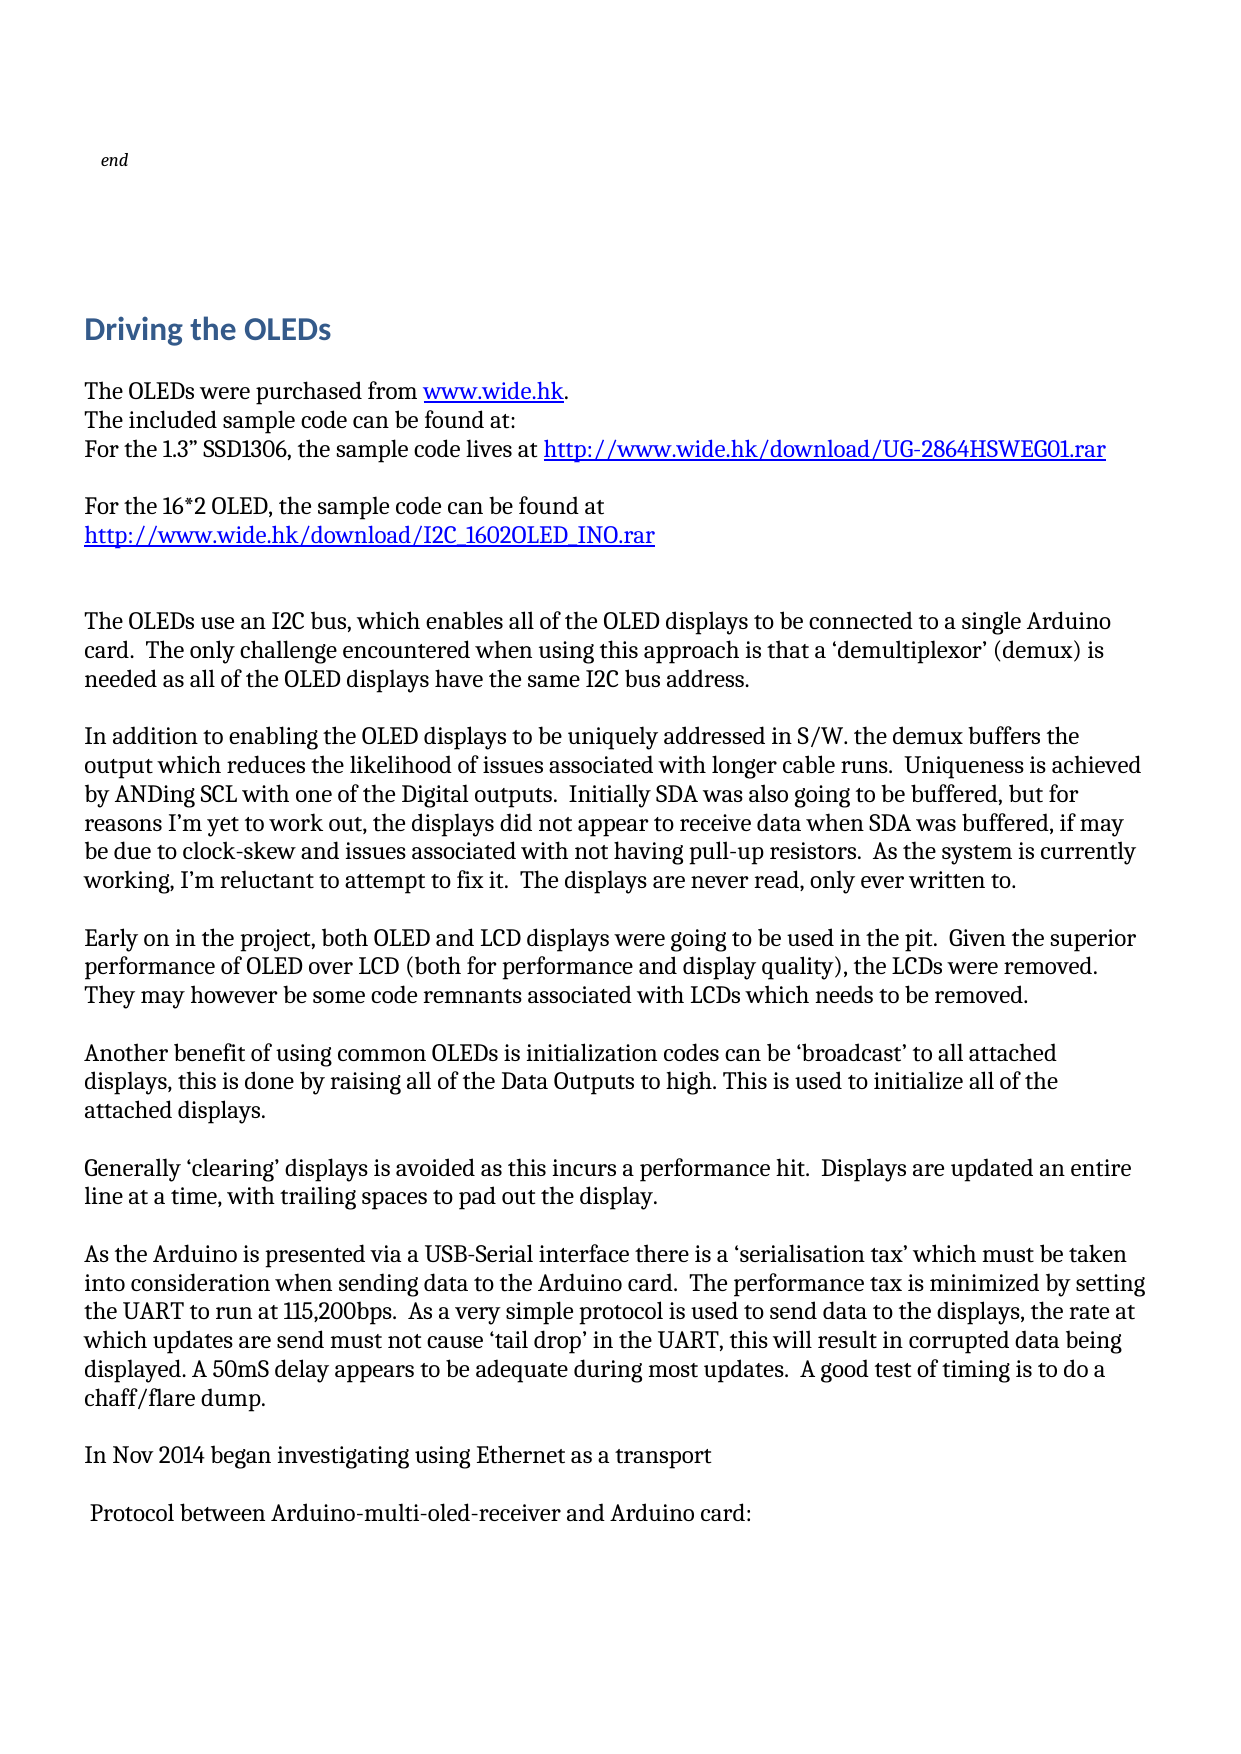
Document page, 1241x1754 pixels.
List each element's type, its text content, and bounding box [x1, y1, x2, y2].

text In addition to enabling the OLED displays to be uniquely addressed in S/W. the demux buffers the output which reduces the likelihood of issues associated with longer cable runs. Uniqueness is achieved by ANDing SCL with one of the Digital outputs. Initially SDA was also going to be buffered, but for reasons I’m yet to work out, the displays did not appear to receive data when SDA was buffered, if may be due to clock-skew and issues associated with not having pull-up resistors. As the system is currently working, I’m reluctant to attempt to fix it. The displays are never read, only ever written to. [84, 722, 1148, 895]
text Protocol between Arduino-multi-oled-receiver and Arduino card: [84, 1498, 1148, 1527]
text Generally ‘clearing’ displays is avoided as this incurs a performance hit. Displays are updated an entire line at a time, with trailing spaces to pad out the display. [84, 1153, 1148, 1211]
text For the 16*2 OLED, the sample code can be found at http://www.wide.hk/download/I2C_1602OLED_INO.rar [84, 492, 1148, 550]
text The included sample code can be found at: [84, 406, 1148, 435]
text As the Arduino is presented via a USB-Serial interface there is a ‘serialisation tax’ which must be taken into consideration when sending data to the Arduino card. The performance tax is minimized by setting the UART to run at 115,200bps. As a very simple protocol is used to send data to the displays, the rate at which updates are send must not cause ‘tail drop’ in the UART, this will result in corrupted data being displayed. A 50mS delay appears to be adequate during most updates. A good test of timing is to do a chaff/flare dump. [84, 1240, 1148, 1412]
subtitle Driving the OLEDs [84, 308, 1148, 348]
text In Nov 2014 began investigating using Ethernet as a transport [84, 1441, 1148, 1470]
text The OLEDs use an I2C bus, which enables all of the OLED displays to be connected to a single Arduino card. The only challenge encountered when using this approach is that a ‘demultiplexor’ (demux) is needed as all of the OLED displays have the same I2C bus address. [84, 607, 1148, 693]
text end [84, 150, 1148, 172]
text The OLEDs were purchased from www.wide.hk. [84, 377, 1148, 406]
text For the 1.3” SSD1306, the sample code lives at http://www.wide.hk/download/UG-2864HSWEG01.rar [84, 435, 1148, 463]
text Early on in the project, both OLED and LCD displays were going to be used in the pit. Given the superior performance of OLED over LCD (both for performance and display quality), the LCDs were removed. They may however be some code remnants associated with LCDs which needs to be removed. [84, 923, 1148, 1010]
text Another benefit of using common OLEDs is initialization codes can be ‘broadcast’ to all attached displays, this is done by raising all of the Data Outputs to high. This is used to initialize all of the attached displays. [84, 1038, 1148, 1125]
